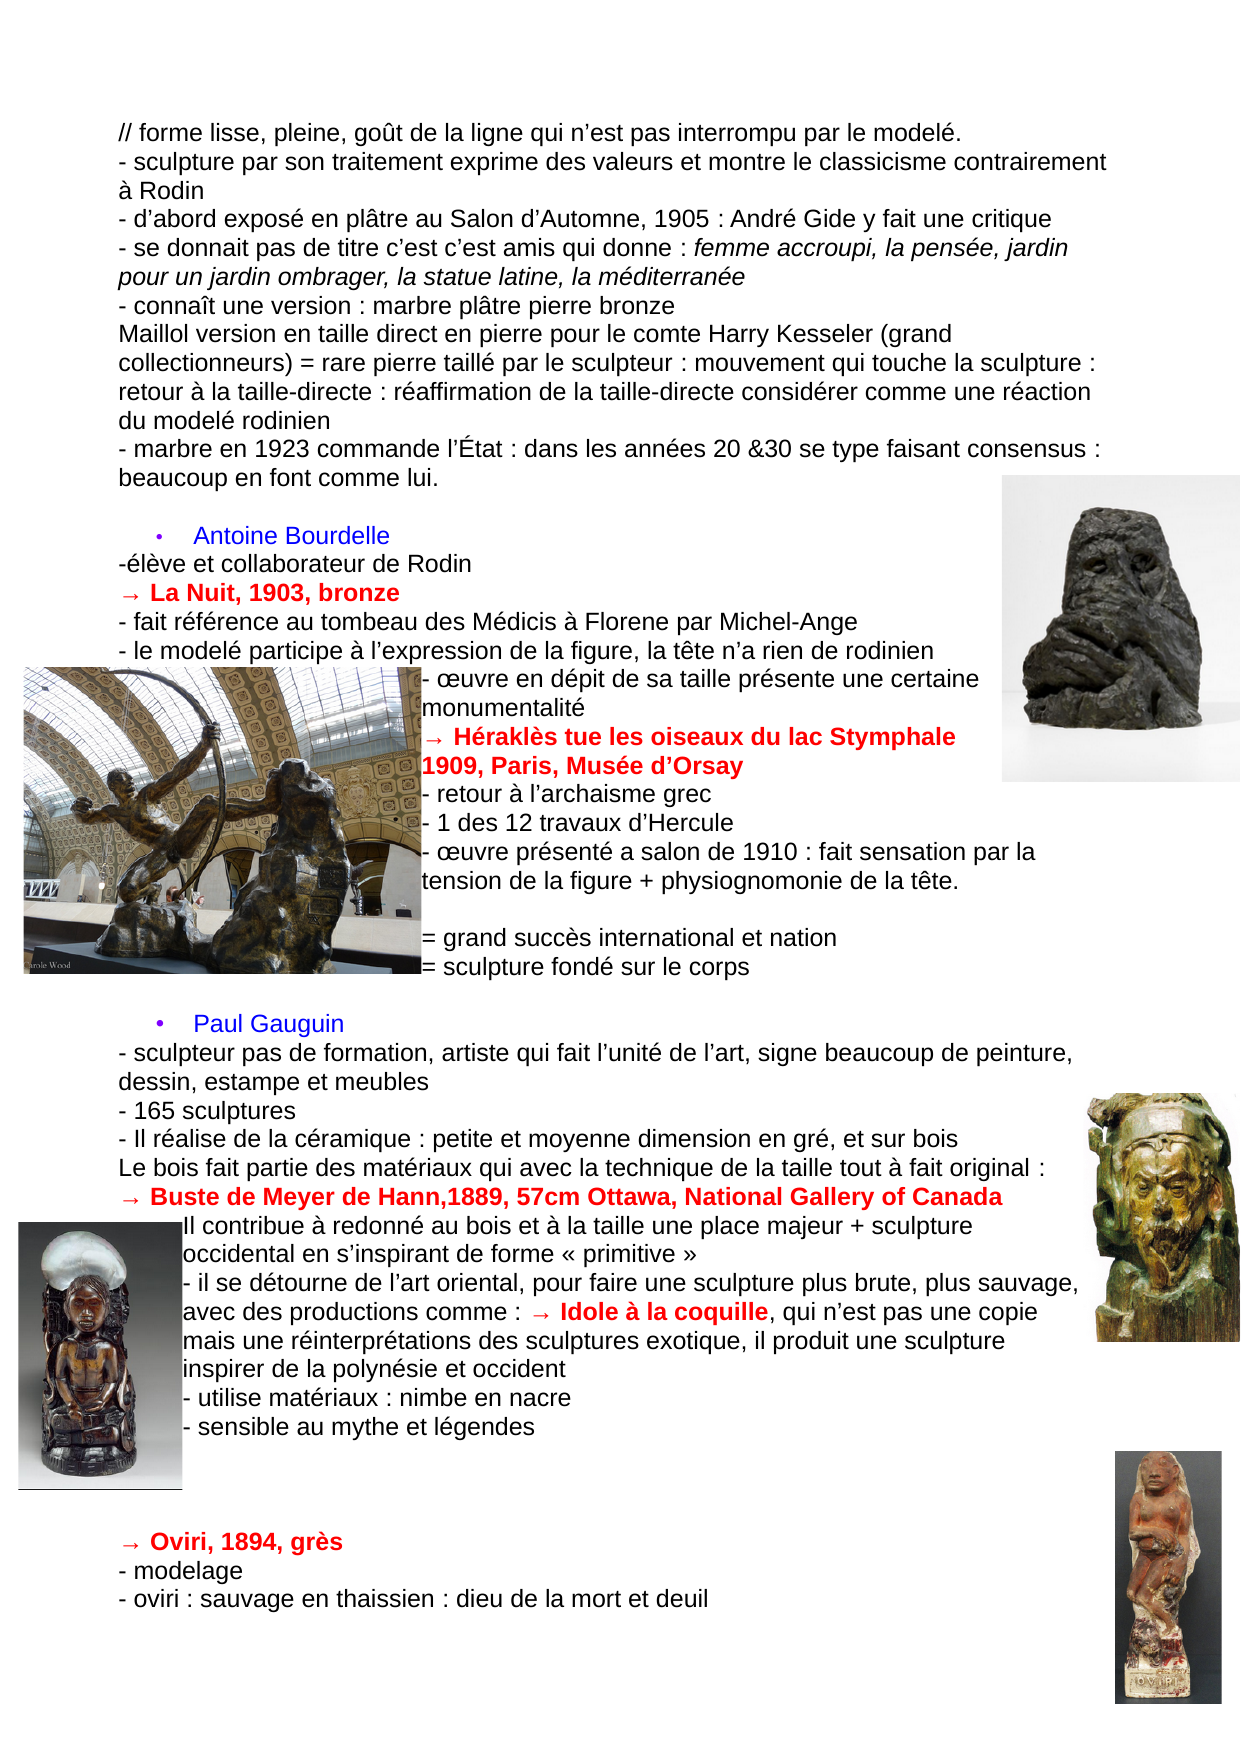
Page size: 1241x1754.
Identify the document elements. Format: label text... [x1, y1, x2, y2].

list Antoine Bourdelle [156, 521, 1001, 549]
text - sculpture par son traitement exprime des valeurs et montre le classicisme contrairement à Rodin [118, 147, 1122, 204]
text → Oviri, 1894, grès [118, 1527, 1115, 1556]
text - œuvre présenté a salon de 1910 : fait sensation par la tension de la figure + physiognomonie de la tête. [422, 837, 1122, 894]
text = sculpture fondé sur le corps [118, 952, 1122, 981]
picture [1001, 475, 1240, 782]
text → La Nuit, 1903, bronze [118, 578, 1001, 607]
text = grand succès international et nation [422, 923, 1122, 952]
text - fait référence au tombeau des Médicis à Florene par Michel-Ange [118, 607, 1001, 636]
text - Il réalise de la céramique : petite et moyenne dimension en gré, et sur bois [118, 1124, 1083, 1153]
text - d’abord exposé en plâtre au Salon d’Automne, 1905 : André Gide y fait une critique [118, 204, 1122, 233]
text - se donnait pas de titre c’est c’est amis qui donne : femme accroupi, la pensée, jardin pour un jardin ombrager, la statue latine, la méditerranée [118, 233, 1122, 291]
text Il contribue à redonné au bois et à la taille une place majeur + sculpture occidental en s’inspirant de forme « primitive » [118, 1211, 1083, 1268]
text - 165 sculptures [118, 1096, 1083, 1124]
text - marbre en 1923 commande l’État : dans les années 20 &30 se type faisant consensus : beaucoup en font comme lui. [118, 434, 1122, 492]
text - connaît une version : marbre plâtre pierre bronze [118, 291, 1122, 319]
text - 1 des 12 travaux d’Hercule [422, 808, 1122, 837]
text // forme lisse, pleine, goût de la ligne qui n’est pas interrompu par le modelé. [118, 118, 1122, 147]
text - il se détourne de l’art oriental, pour faire une sculpture plus brute, plus sauvage, avec des productions comme : → Idole à la coquille, qui n’est pas une copie mais une réinterprétations des sculptures exotique, il produit une sculpture inspirer de la polynésie et occident [183, 1268, 1122, 1383]
text Le bois fait partie des matériaux qui avec la technique de la taille tout à fait original : [118, 1153, 1083, 1182]
text → Héraklès tue les oiseaux du lac Stymphale 1909, Paris, Musée d’Orsay [422, 722, 1001, 779]
picture [23, 667, 422, 974]
text -élève et collaborateur de Rodin [118, 549, 1001, 578]
list Paul Gauguin [156, 1009, 1122, 1038]
text - œuvre en dépit de sa taille présente une certaine monumentalité [118, 664, 1001, 722]
text - sensible au mythe et légendes [183, 1412, 1122, 1441]
text → Buste de Meyer de Hann,1889, 57cm Ottawa, National Gallery of Canada [118, 1182, 1083, 1211]
text - sculpteur pas de formation, artiste qui fait l’unité de l’art, signe beaucoup de peinture, dessin, estampe et meubles [118, 1038, 1122, 1096]
text - oviri : sauvage en thaissien : dieu de la mort et deuil [118, 1584, 1115, 1613]
picture [1115, 1451, 1222, 1704]
text - le modelé participe à l’expression de la figure, la tête n’a rien de rodinien [118, 636, 1001, 664]
text - retour à l’archaisme grec [422, 779, 1122, 808]
text Maillol version en taille direct en pierre pour le comte Harry Kesseler (grand collectionneurs) = rare pierre taillé par le sculpteur : mouvement qui touche la sculpture : retour à la taille-directe : réaffirmation de la taille-directe considérer comme une réaction du modelé rodinien [118, 319, 1122, 434]
text - modelage [118, 1556, 1115, 1584]
picture [1083, 1093, 1241, 1342]
picture [18, 1222, 183, 1490]
text - utilise matériaux : nimbe en nacre [183, 1383, 1122, 1412]
